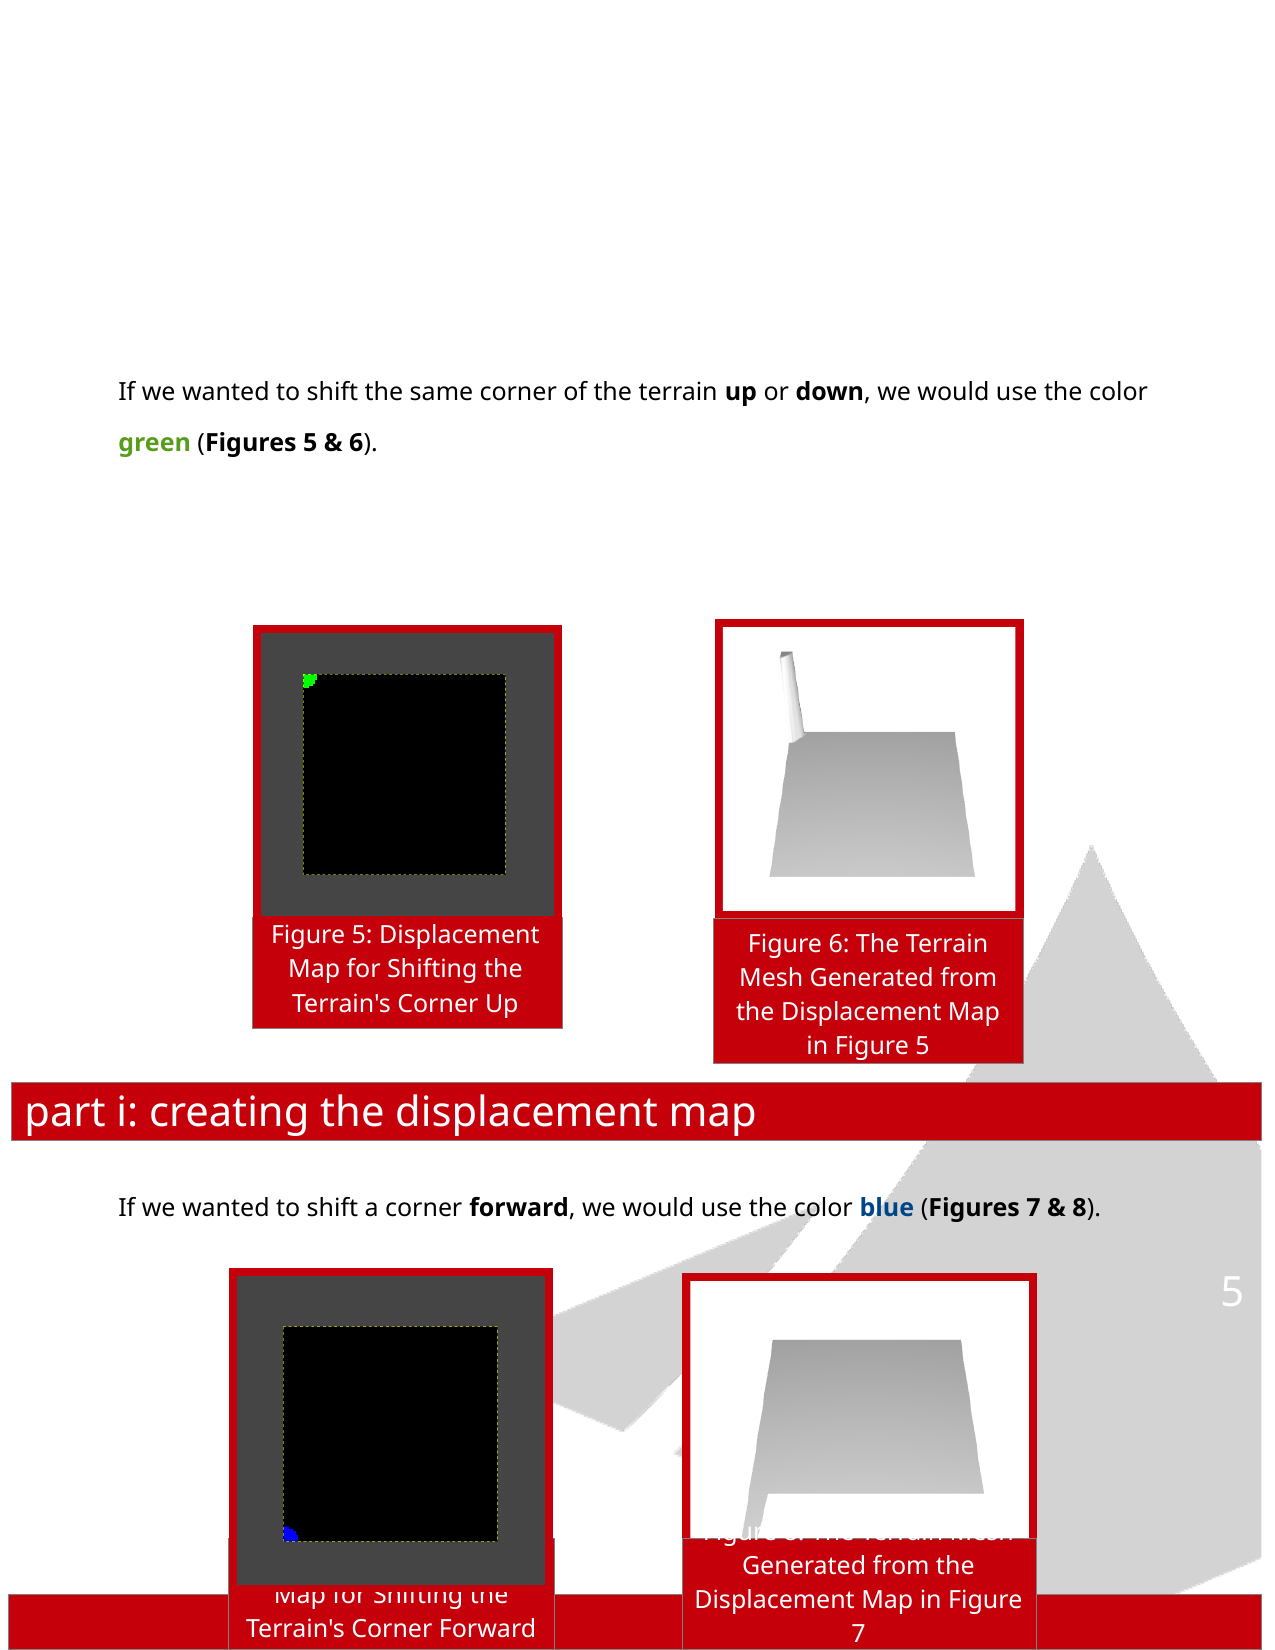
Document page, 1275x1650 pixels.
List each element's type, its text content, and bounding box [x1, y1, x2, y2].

picture [931, 1528, 938, 1538]
picture [690, 1281, 1029, 1538]
list now look similar to Figure 24. If it does not, feel free to undo and [428, 817, 1262, 1082]
list now look similar to Figure 24. If it does not, feel free to undo and [428, 1141, 1262, 1594]
picture [726, 1528, 733, 1538]
picture [1002, 1528, 1009, 1538]
text If we wanted to shift a corner forward, we would use the color blue (Figures 7 & 8). [118, 1190, 428, 1224]
picture [828, 1528, 835, 1538]
picture [962, 1526, 967, 1538]
picture [953, 1525, 958, 1538]
picture [786, 1532, 794, 1538]
picture [261, 633, 555, 916]
picture [236, 1276, 545, 1585]
text If we wanted to shift the same corner of the terrain up or down, we would use the color green (Figures 5 & 6). [118, 373, 1157, 458]
picture [722, 627, 1016, 911]
